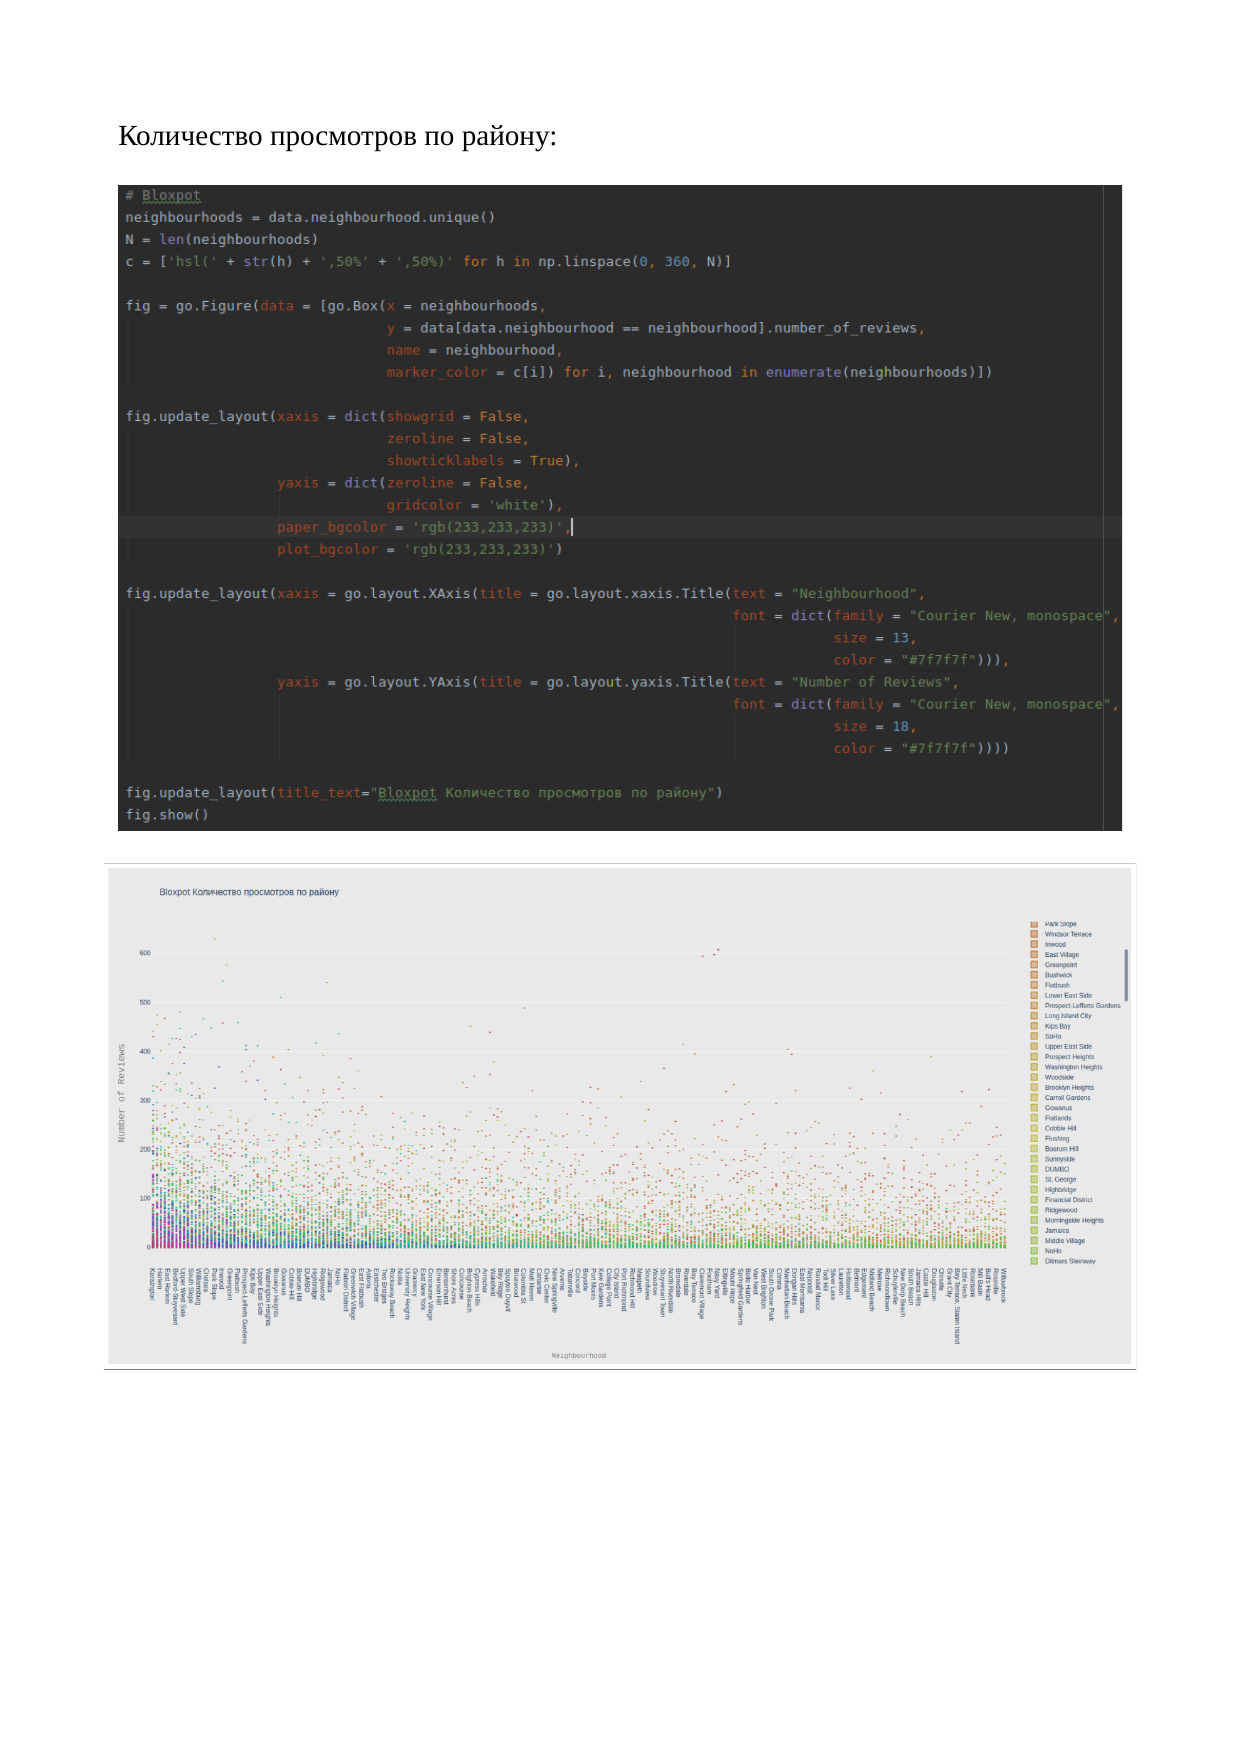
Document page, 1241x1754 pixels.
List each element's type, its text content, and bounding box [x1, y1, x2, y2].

text Количество просмотров по району: [118, 118, 1122, 152]
picture [103, 863, 1137, 1370]
picture [118, 185, 1123, 831]
